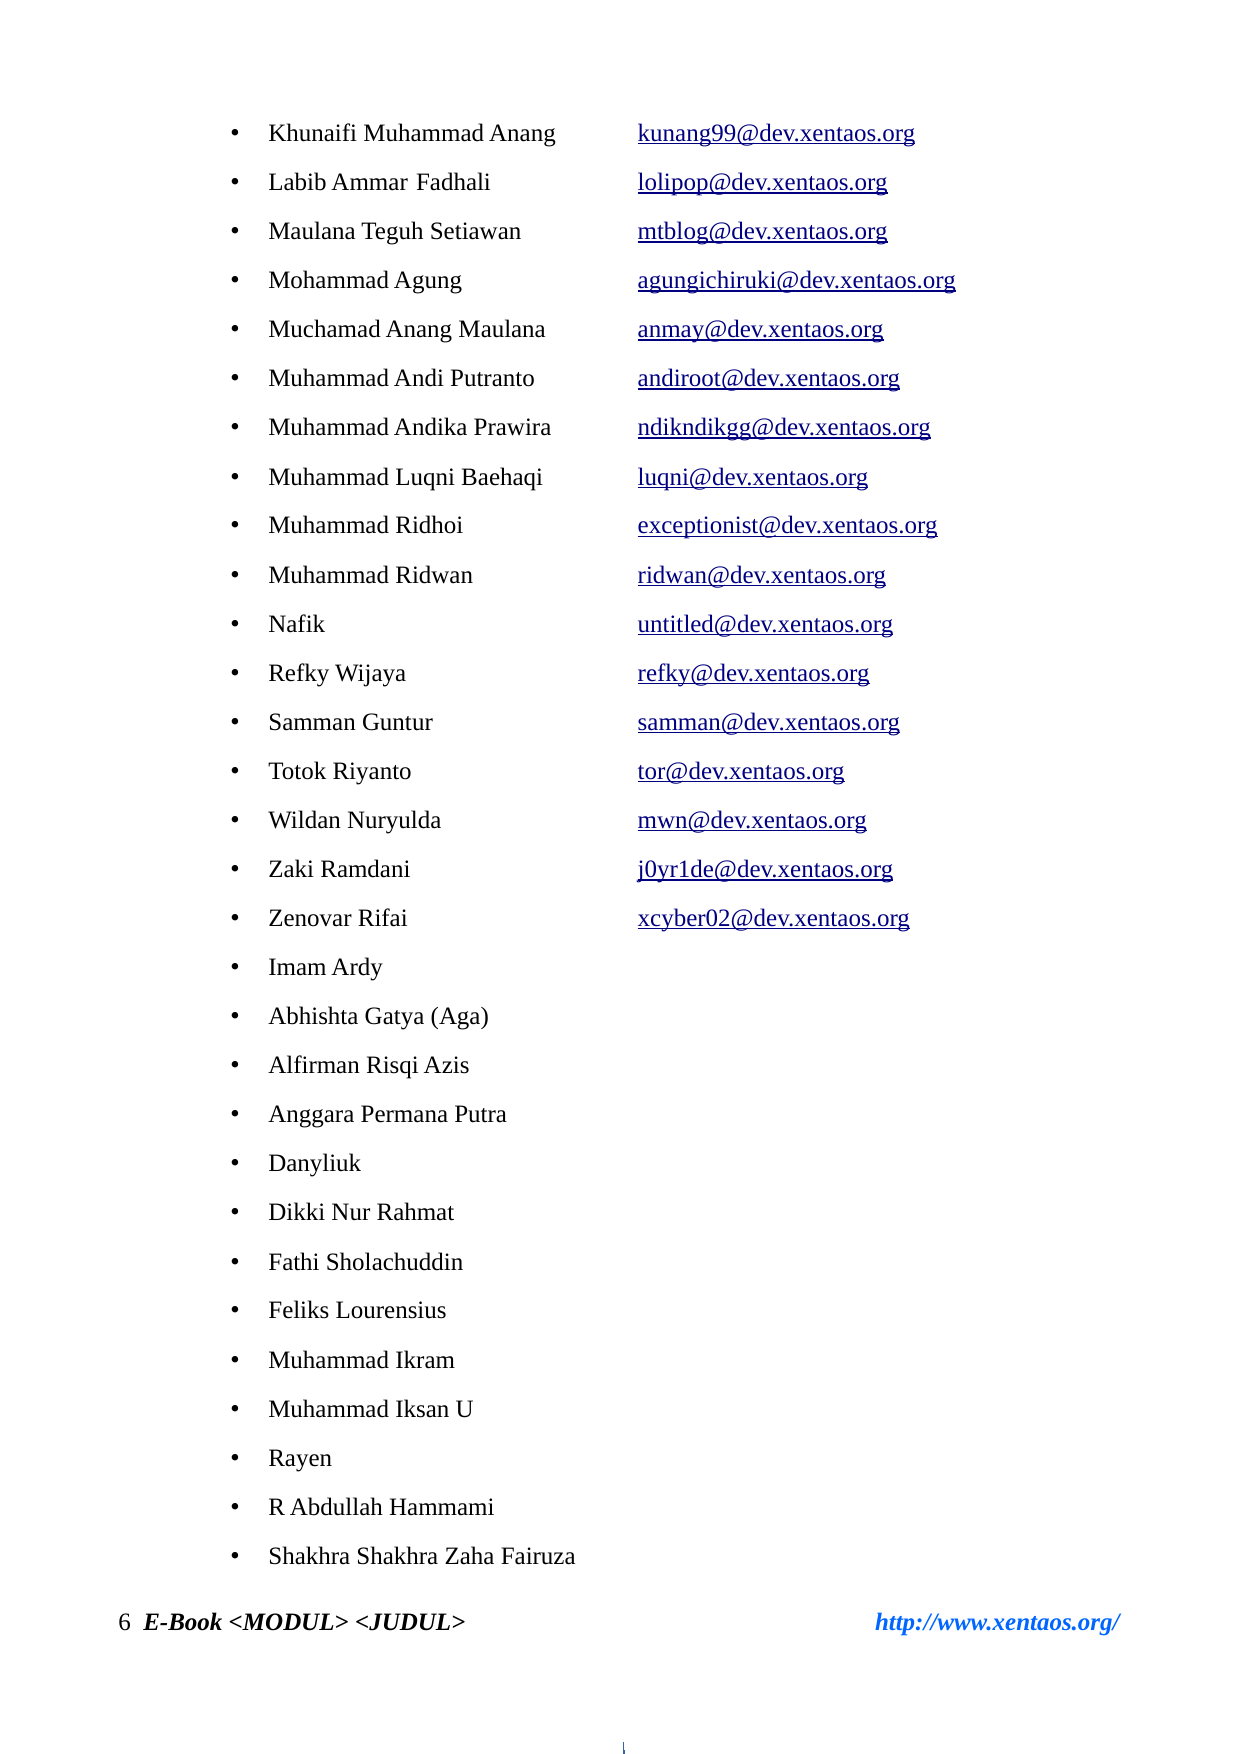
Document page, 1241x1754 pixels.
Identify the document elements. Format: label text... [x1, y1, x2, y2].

list R Abdullah Hammami [231, 1492, 1122, 1521]
list Dikki Nur Rahmat [231, 1197, 1122, 1226]
list Mohammad Agung agungichiruki@dev.xentaos.org [231, 265, 1122, 294]
list Muhammad Ridwan ridwan@dev.xentaos.org [231, 560, 1122, 588]
list Muhammad Ikram [231, 1345, 1122, 1373]
list Muhammad Andi Putranto andiroot@dev.xentaos.org [231, 363, 1122, 392]
list Khunaifi Muhammad Anang kunang99@dev.xentaos.org [231, 118, 1122, 147]
list Muchamad Anang Maulana anmay@dev.xentaos.org [231, 314, 1122, 343]
list Danyliuk [231, 1148, 1122, 1177]
list Muhammad Luqni Baehaqi luqni@dev.xentaos.org [231, 462, 1122, 490]
list Alfirman Risqi Azis [231, 1050, 1122, 1079]
list Muhammad Andika Prawira ndikndikgg@dev.xentaos.org [231, 412, 1122, 441]
list Abhishta Gatya (Aga) [231, 1001, 1122, 1030]
list Zaki Ramdani j0yr1de@dev.xentaos.org [231, 854, 1122, 883]
list Refky Wijaya refky@dev.xentaos.org [231, 658, 1122, 687]
list Zenovar Rifai xcyber02@dev.xentaos.org [231, 903, 1122, 932]
list Muhammad Ridhoi exceptionist@dev.xentaos.org [231, 511, 1122, 539]
list Imam Ardy [231, 952, 1122, 981]
list Muhammad Iksan U [231, 1394, 1122, 1422]
list Totok Riyanto tor@dev.xentaos.org [231, 756, 1122, 785]
list Fathi Sholachuddin [231, 1247, 1122, 1275]
list Rayen [231, 1443, 1122, 1472]
list Wildan Nuryulda mwn@dev.xentaos.org [231, 805, 1122, 834]
list Nafik untitled@dev.xentaos.org [231, 609, 1122, 637]
list Shakhra Shakhra Zaha Fairuza [231, 1541, 1122, 1570]
list Maulana Teguh Setiawan mtblog@dev.xentaos.org [231, 216, 1122, 245]
list Feliks Lourensius [231, 1296, 1122, 1324]
list Samman Guntur samman@dev.xentaos.org [231, 707, 1122, 736]
list Labib Ammar Fadhali lolipop@dev.xentaos.org [231, 167, 1122, 196]
list Anggara Permana Putra [231, 1099, 1122, 1128]
